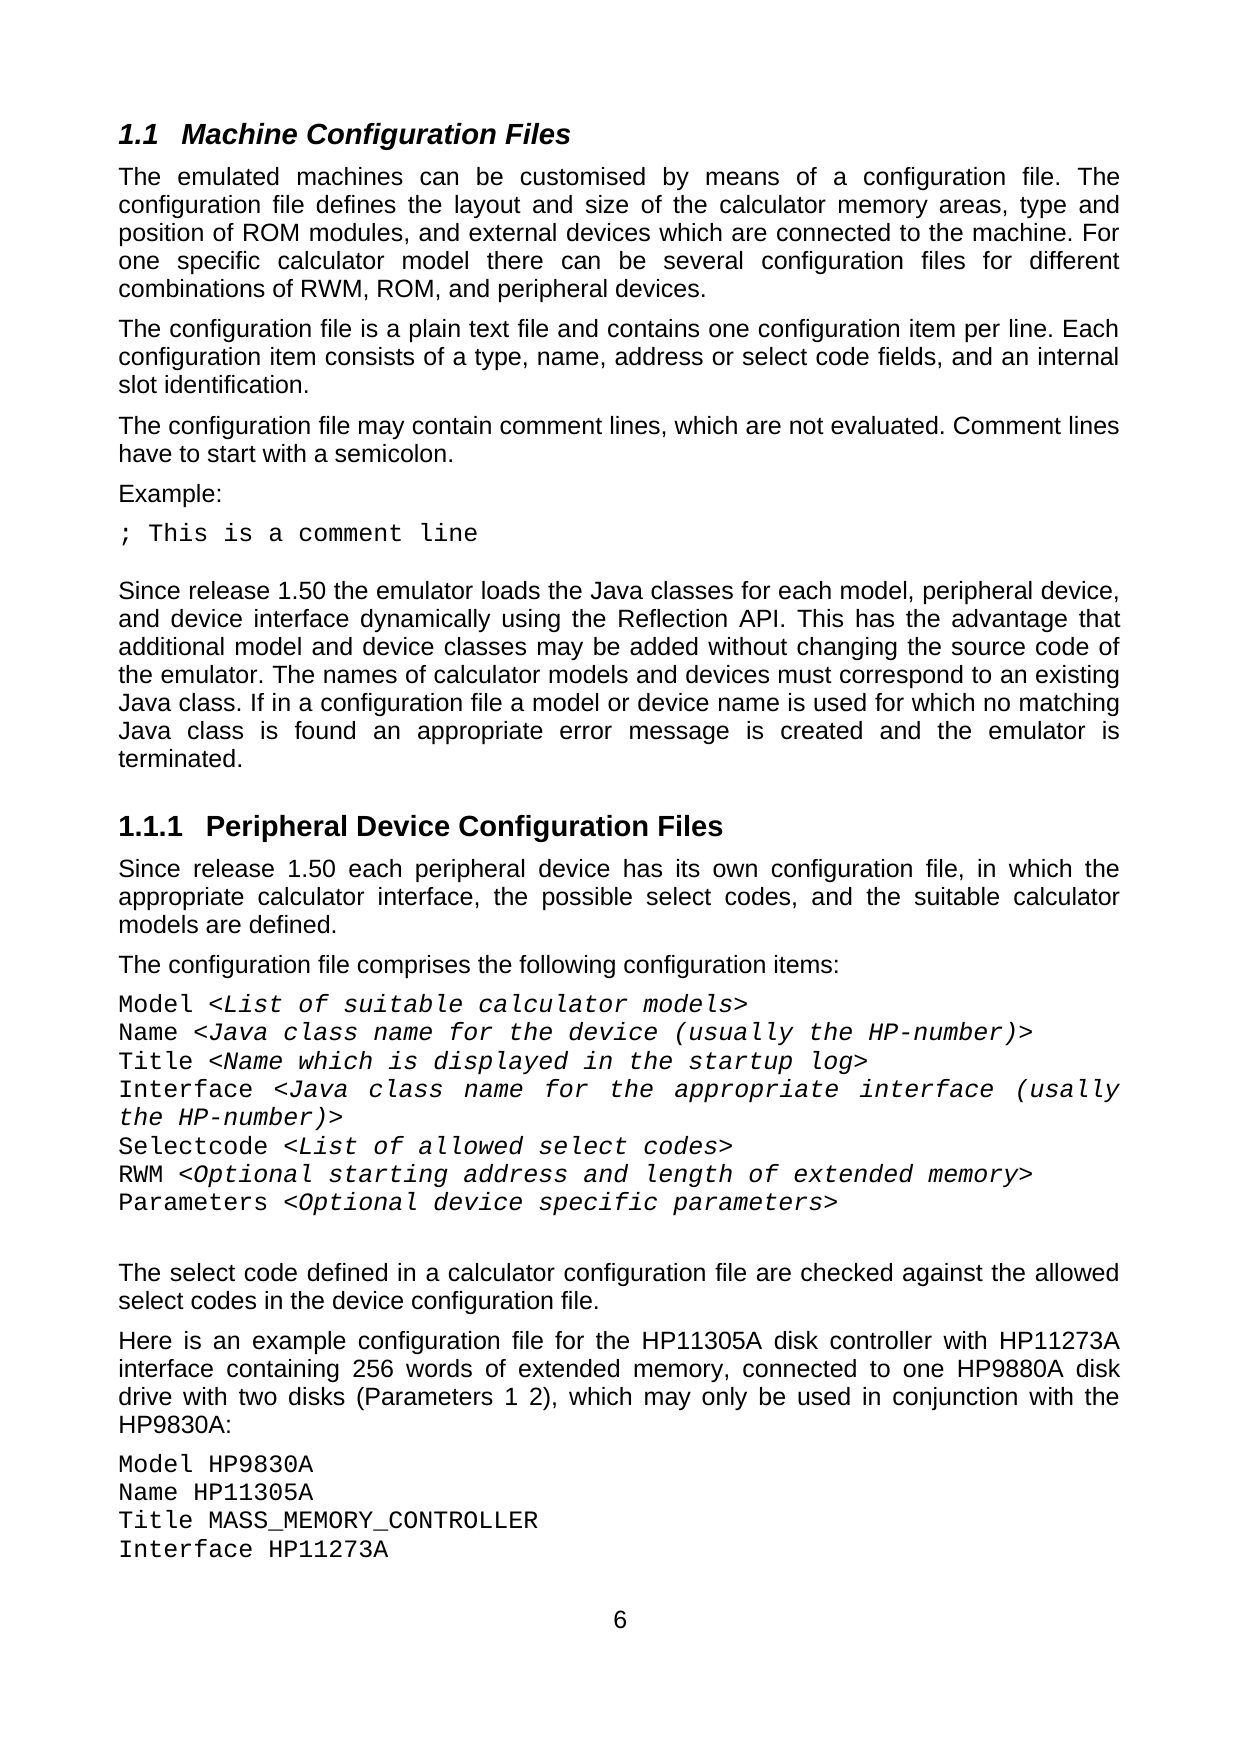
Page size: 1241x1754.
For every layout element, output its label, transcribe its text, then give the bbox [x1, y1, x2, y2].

text Parameters <Optional device specific parameters> [118, 1190, 1122, 1218]
text The configuration file may contain comment lines, which are not evaluated. Comment lines have to start with a semicolon. [118, 412, 1122, 467]
text ; This is a comment line [118, 520, 1122, 549]
subtitle Peripheral Device Configuration Files [118, 810, 1122, 842]
text Title MASS_MEMORY_CONTROLLER [118, 1508, 1122, 1536]
text RWM <Optional starting address and length of extended memory> [118, 1162, 1122, 1190]
text Here is an example configuration file for the HP11305A disk controller with HP11273A interface containing 256 words of extended memory, connected to one HP9880A disk drive with two disks (Parameters 1 2), which may only be used in conjunction with the HP9830A: [118, 1327, 1122, 1439]
text Title <Name which is displayed in the startup log> [118, 1048, 1122, 1077]
text The emulated machines can be customised by means of a configuration file. The configuration file defines the layout and size of the calculator memory areas, type and position of ROM modules, and external devices which are connected to the machine. For one specific calculator model there can be several configuration files for different combinations of RWM, ROM, and peripheral devices. [118, 163, 1122, 303]
text Name HP11305A [118, 1479, 1122, 1508]
text The select code defined in a calculator configuration file are checked against the allowed select codes in the device configuration file. [118, 1259, 1122, 1314]
text The configuration file is a plain text file and contains one configuration item per line. Each configuration item consists of a type, name, address or select code fields, and an internal slot identification. [118, 315, 1122, 399]
text Model HP9830A [118, 1451, 1122, 1479]
text Interface <Java class name for the appropriate interface (usally the HP-number)> [118, 1077, 1122, 1133]
subtitle Machine Configuration Files [118, 118, 1122, 151]
text Interface HP11273A [118, 1536, 1122, 1564]
text Example: [118, 480, 1122, 508]
text Name <Java class name for the device (usually the HP-number)> [118, 1020, 1122, 1048]
text Model <List of suitable calculator models> [118, 992, 1122, 1020]
text Selectcode <List of allowed select codes> [118, 1133, 1122, 1162]
text Since release 1.50 each peripheral device has its own configuration file, in which the appropriate calculator interface, the possible select codes, and the suitable calculator models are defined. [118, 855, 1122, 939]
text Since release 1.50 the emulator loads the Java classes for each model, peripheral device, and device interface dynamically using the Reflection API. This has the advantage that additional model and device classes may be added without changing the source code of the emulator. The names of calculator models and devices must correspond to an existing Java class. If in a configuration file a model or device name is used for which no matching Java class is found an appropriate error message is created and the emulator is terminated. [118, 577, 1122, 772]
text The configuration file comprises the following configuration items: [118, 951, 1122, 979]
